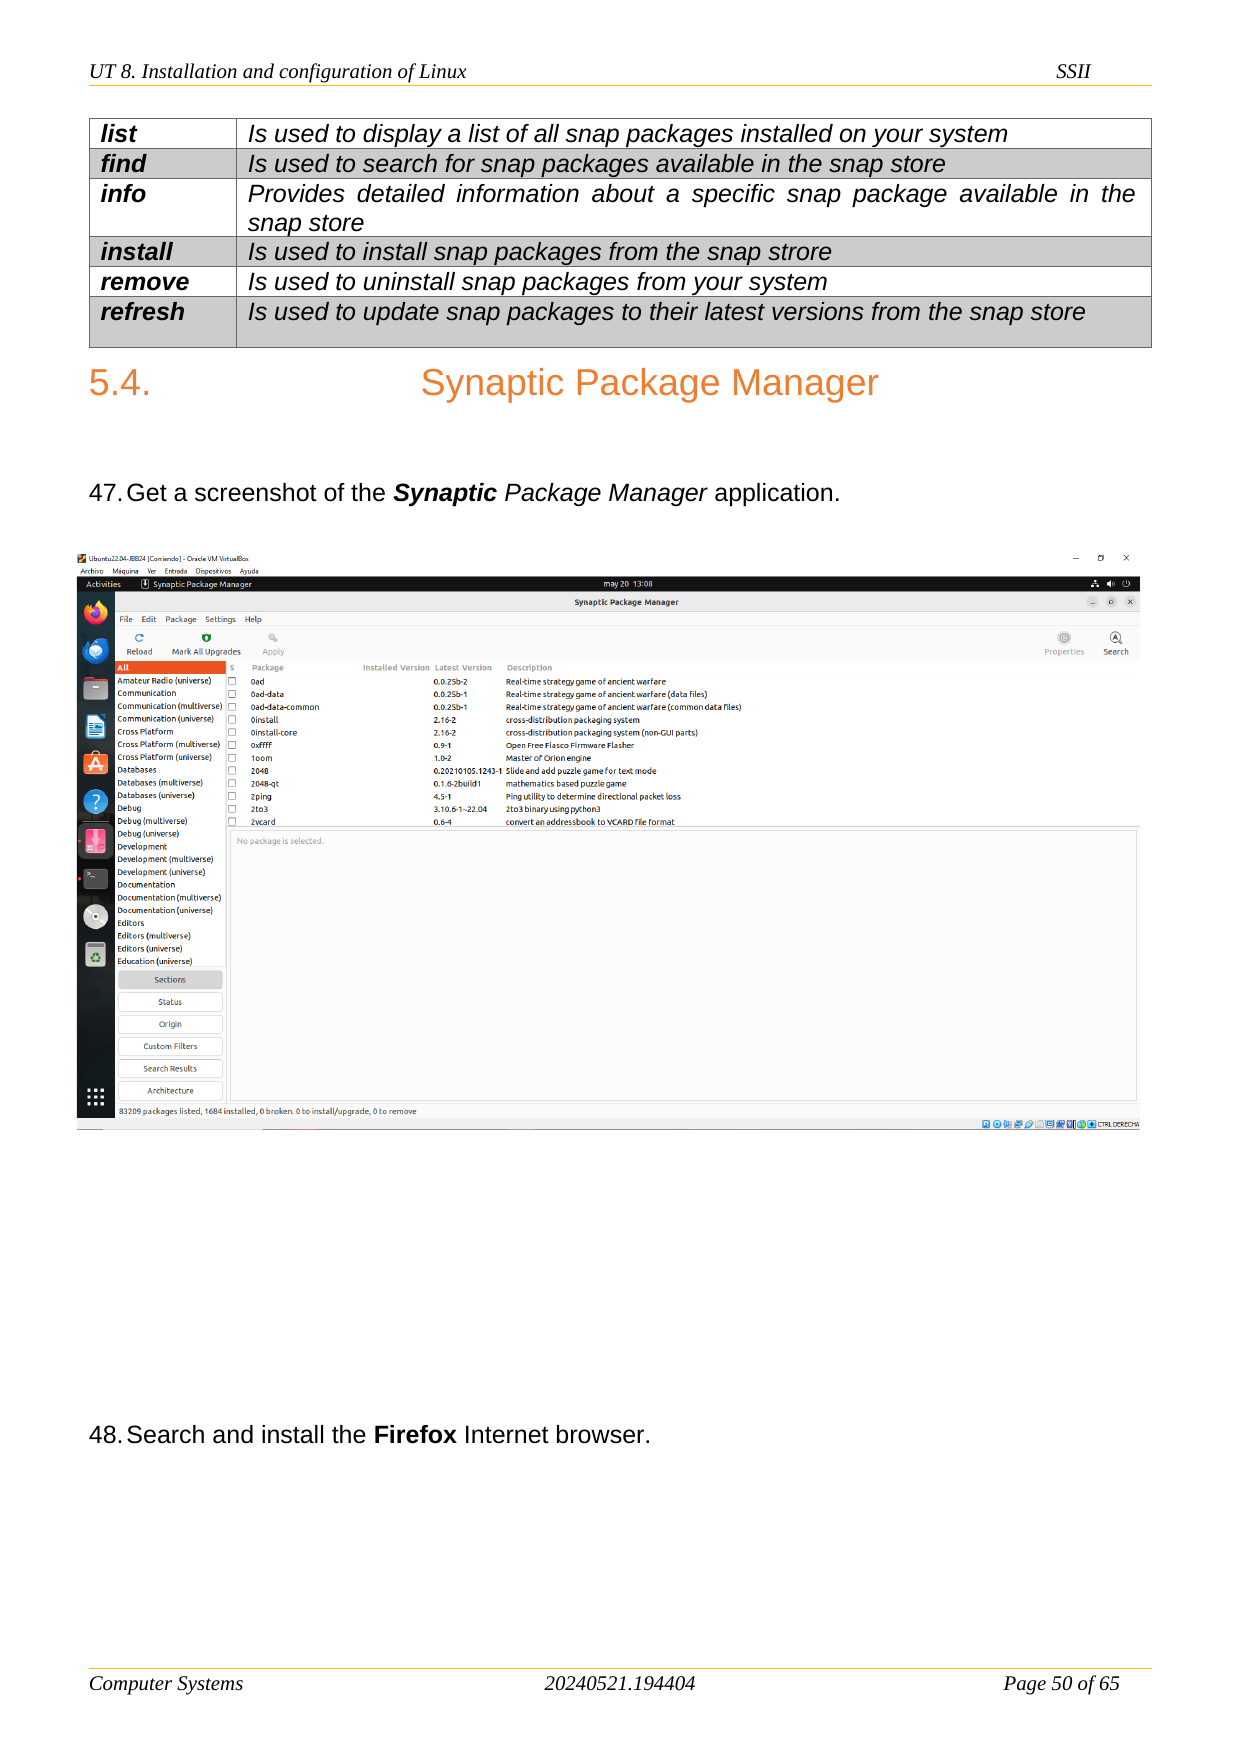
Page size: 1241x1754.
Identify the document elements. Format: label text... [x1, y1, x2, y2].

table_cell Is used to update snap packages to their latest versions from the snap store [237, 297, 1151, 347]
table_cell Is used to search for snap packages available in the snap store [237, 149, 1151, 178]
table_cell Is used to install snap packages from the snap strore [237, 237, 1151, 266]
table_cell Is used to uninstall snap packages from your system [237, 267, 1151, 296]
list Get a screenshot of the Synaptic Package Manager application. [89, 478, 1152, 507]
table_cell remove [90, 267, 236, 296]
subtitle Synaptic Package Manager [89, 360, 1152, 403]
table_cell Is used to display a list of all snap packages installed on your system [237, 119, 1151, 148]
table_cell info [90, 179, 236, 236]
table_cell install [90, 237, 236, 266]
table_cell Provides detailed information about a specific snap package available in the snap store [237, 179, 1151, 236]
picture [76, 553, 1140, 1130]
table_cell find [90, 149, 236, 178]
list Search and install the Firefox Internet browser. [89, 1419, 1152, 1448]
table_cell refresh [90, 297, 236, 347]
table_cell list [90, 119, 236, 148]
